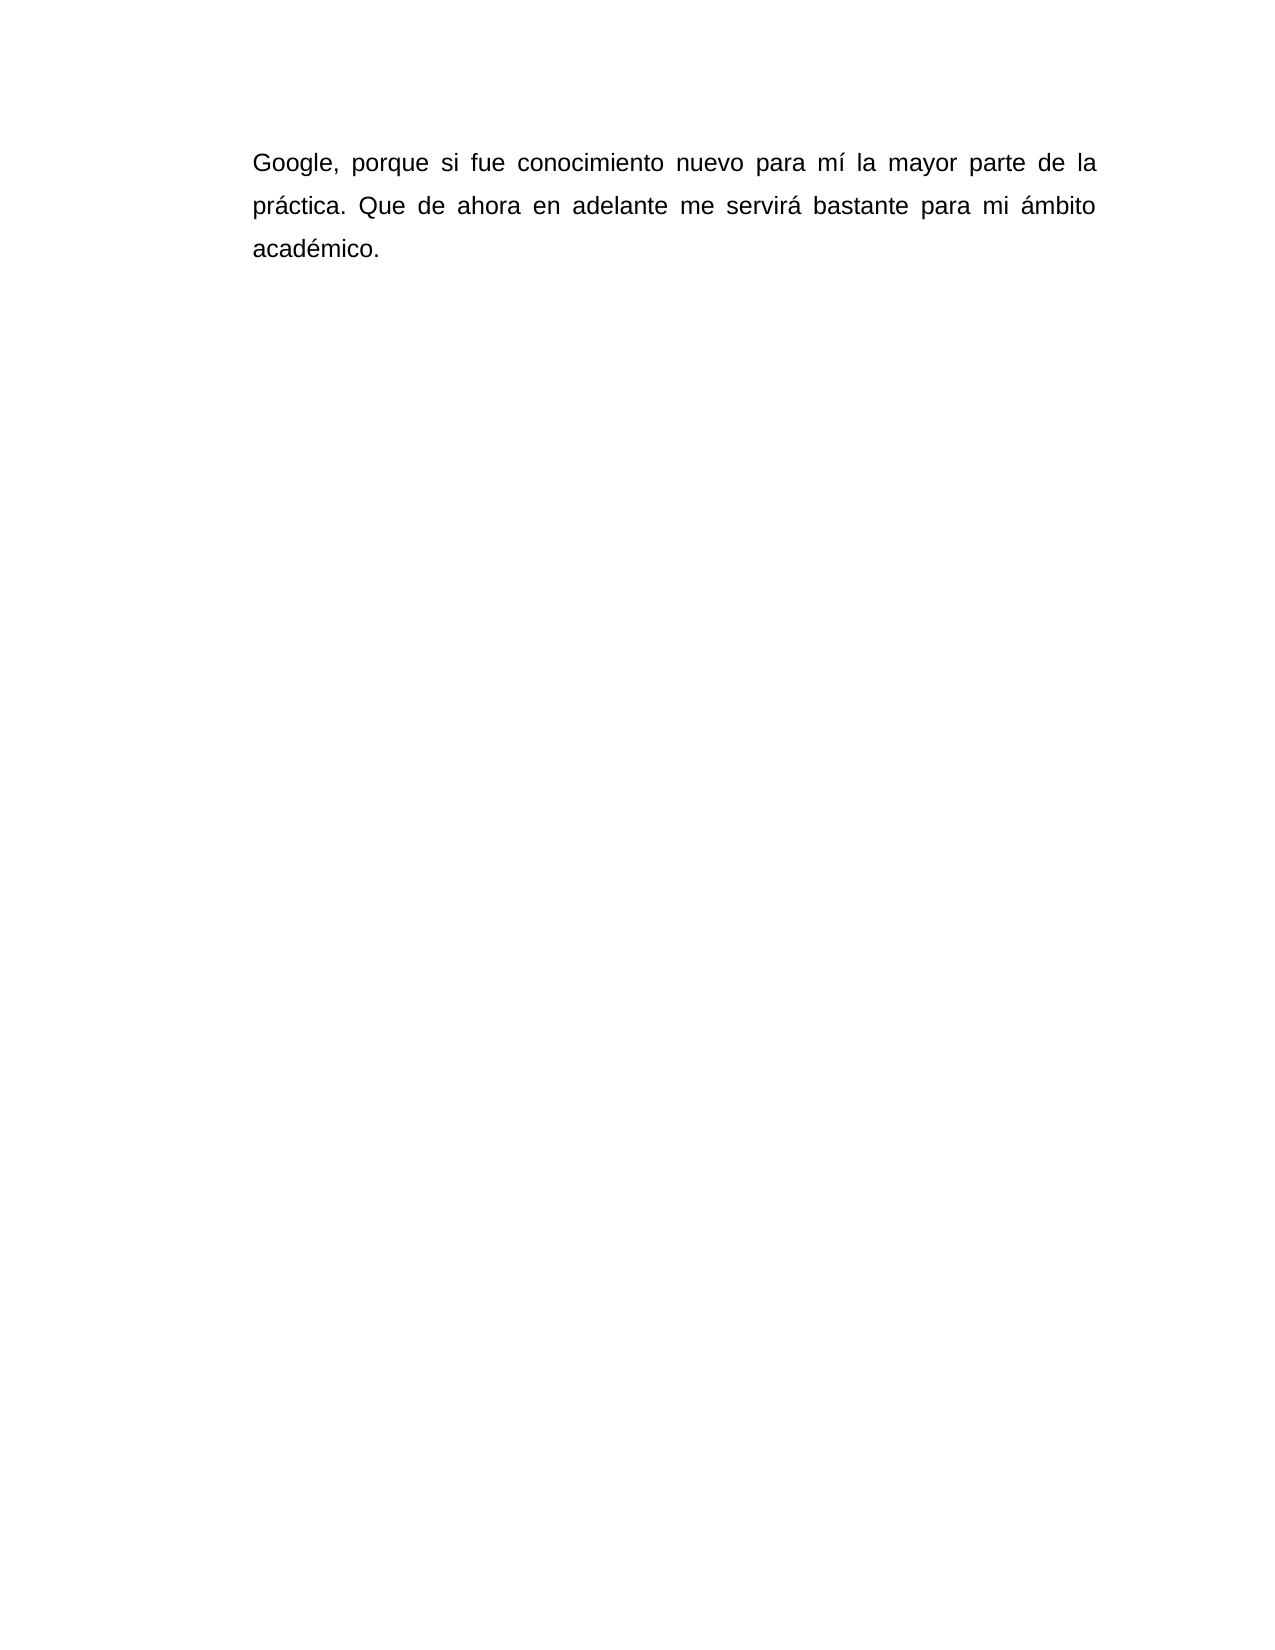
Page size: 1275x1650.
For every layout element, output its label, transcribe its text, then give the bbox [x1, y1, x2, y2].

text Google, porque si fue conocimiento nuevo para mí la mayor parte de la práctica. Que de ahora en adelante me servirá bastante para mi ámbito académico. [252, 148, 1098, 263]
